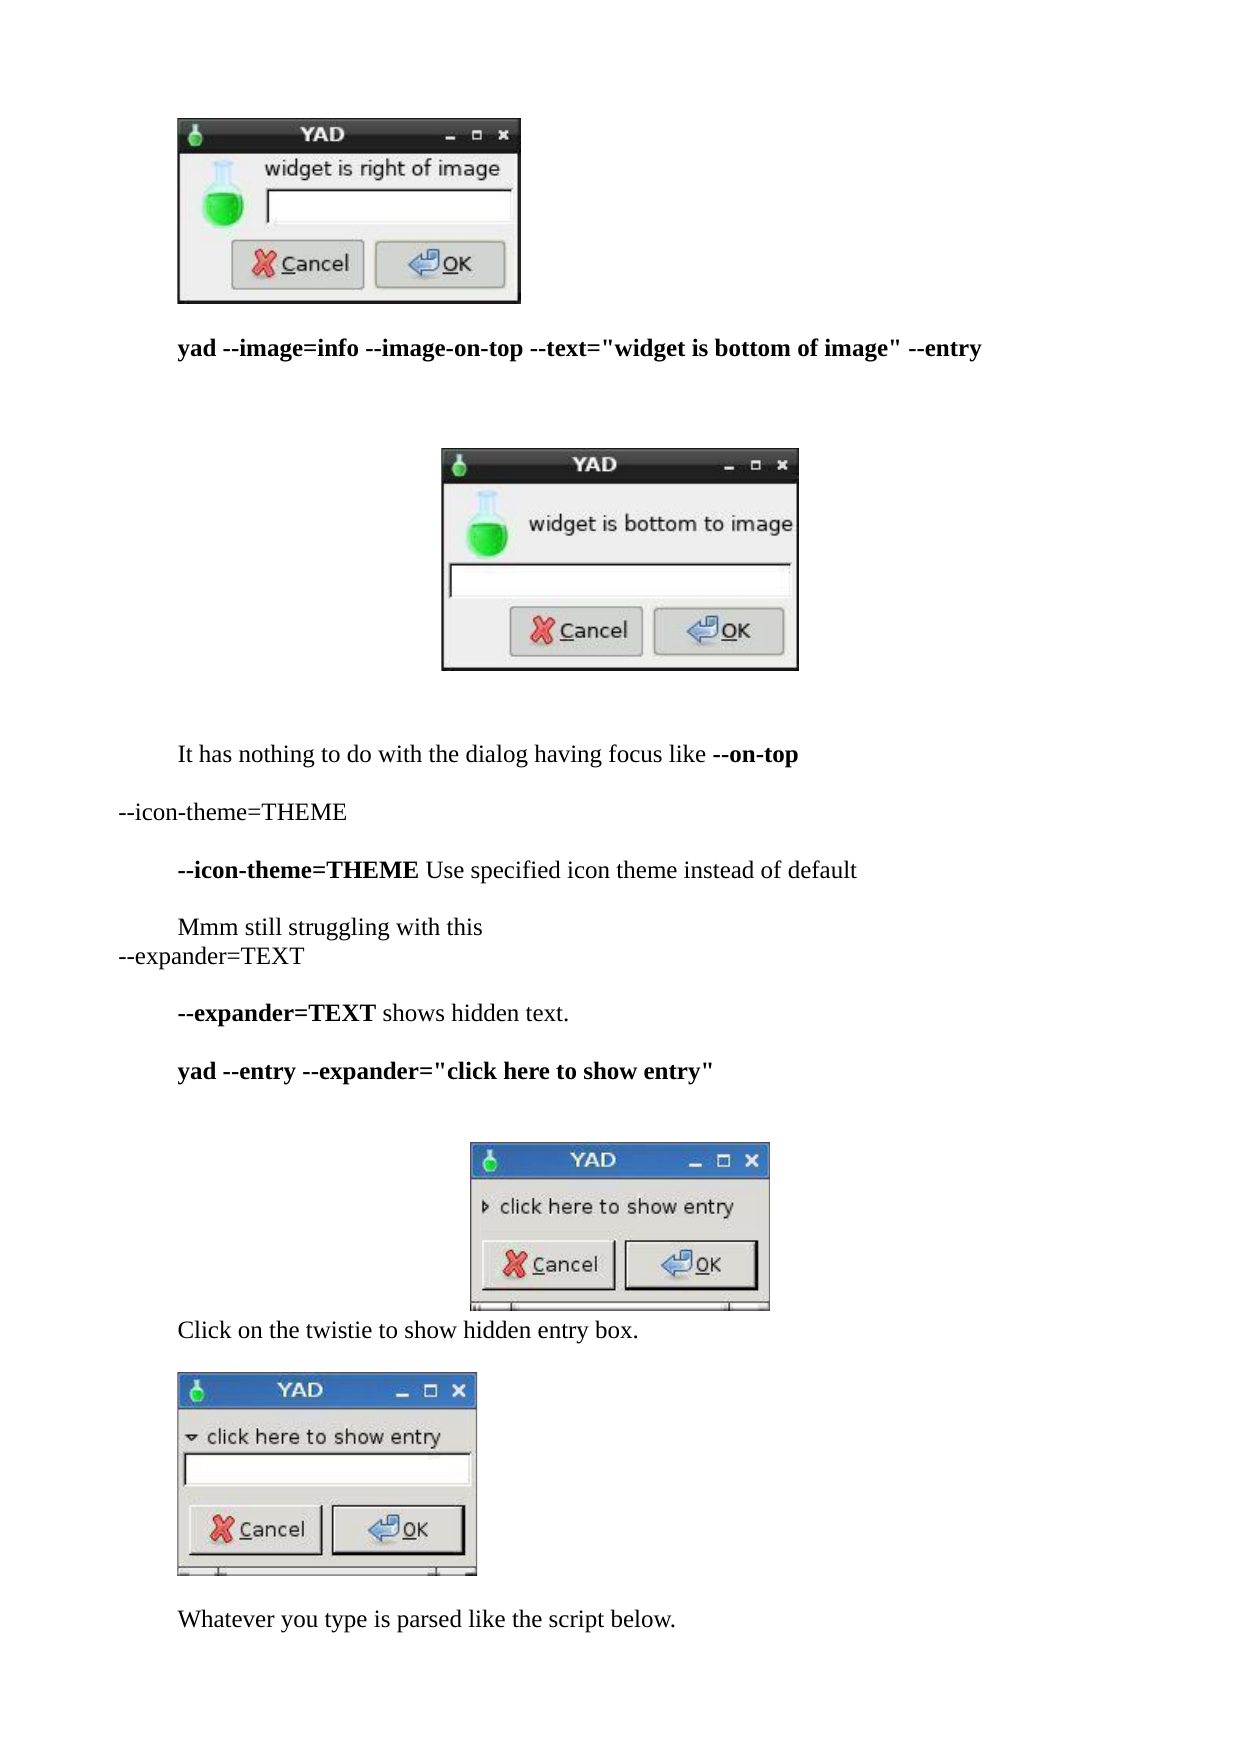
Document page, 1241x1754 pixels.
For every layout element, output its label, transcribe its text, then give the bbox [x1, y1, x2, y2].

list --icon-theme=THEME Use specified icon theme instead of default Mmm still struggling with this [177, 826, 1122, 941]
list It has nothing to do with the dialog having focus like --on-top [177, 739, 1122, 768]
picture [177, 118, 521, 304]
list --expander=TEXT shows hidden text. yad --entry --expander="click here to show entry" [177, 970, 1122, 1142]
picture [441, 448, 799, 671]
list Click on the twistie to show hidden entry box. Whatever you type is parsed like the script below. [177, 1315, 1122, 1633]
picture [177, 1372, 478, 1576]
picture [470, 1142, 770, 1311]
subtitle --icon-theme=THEME [118, 797, 1122, 826]
subtitle --expander=TEXT [118, 941, 1122, 970]
list yad --image=info --image-on-top --text="widget is bottom of image" --entry [177, 118, 1122, 419]
